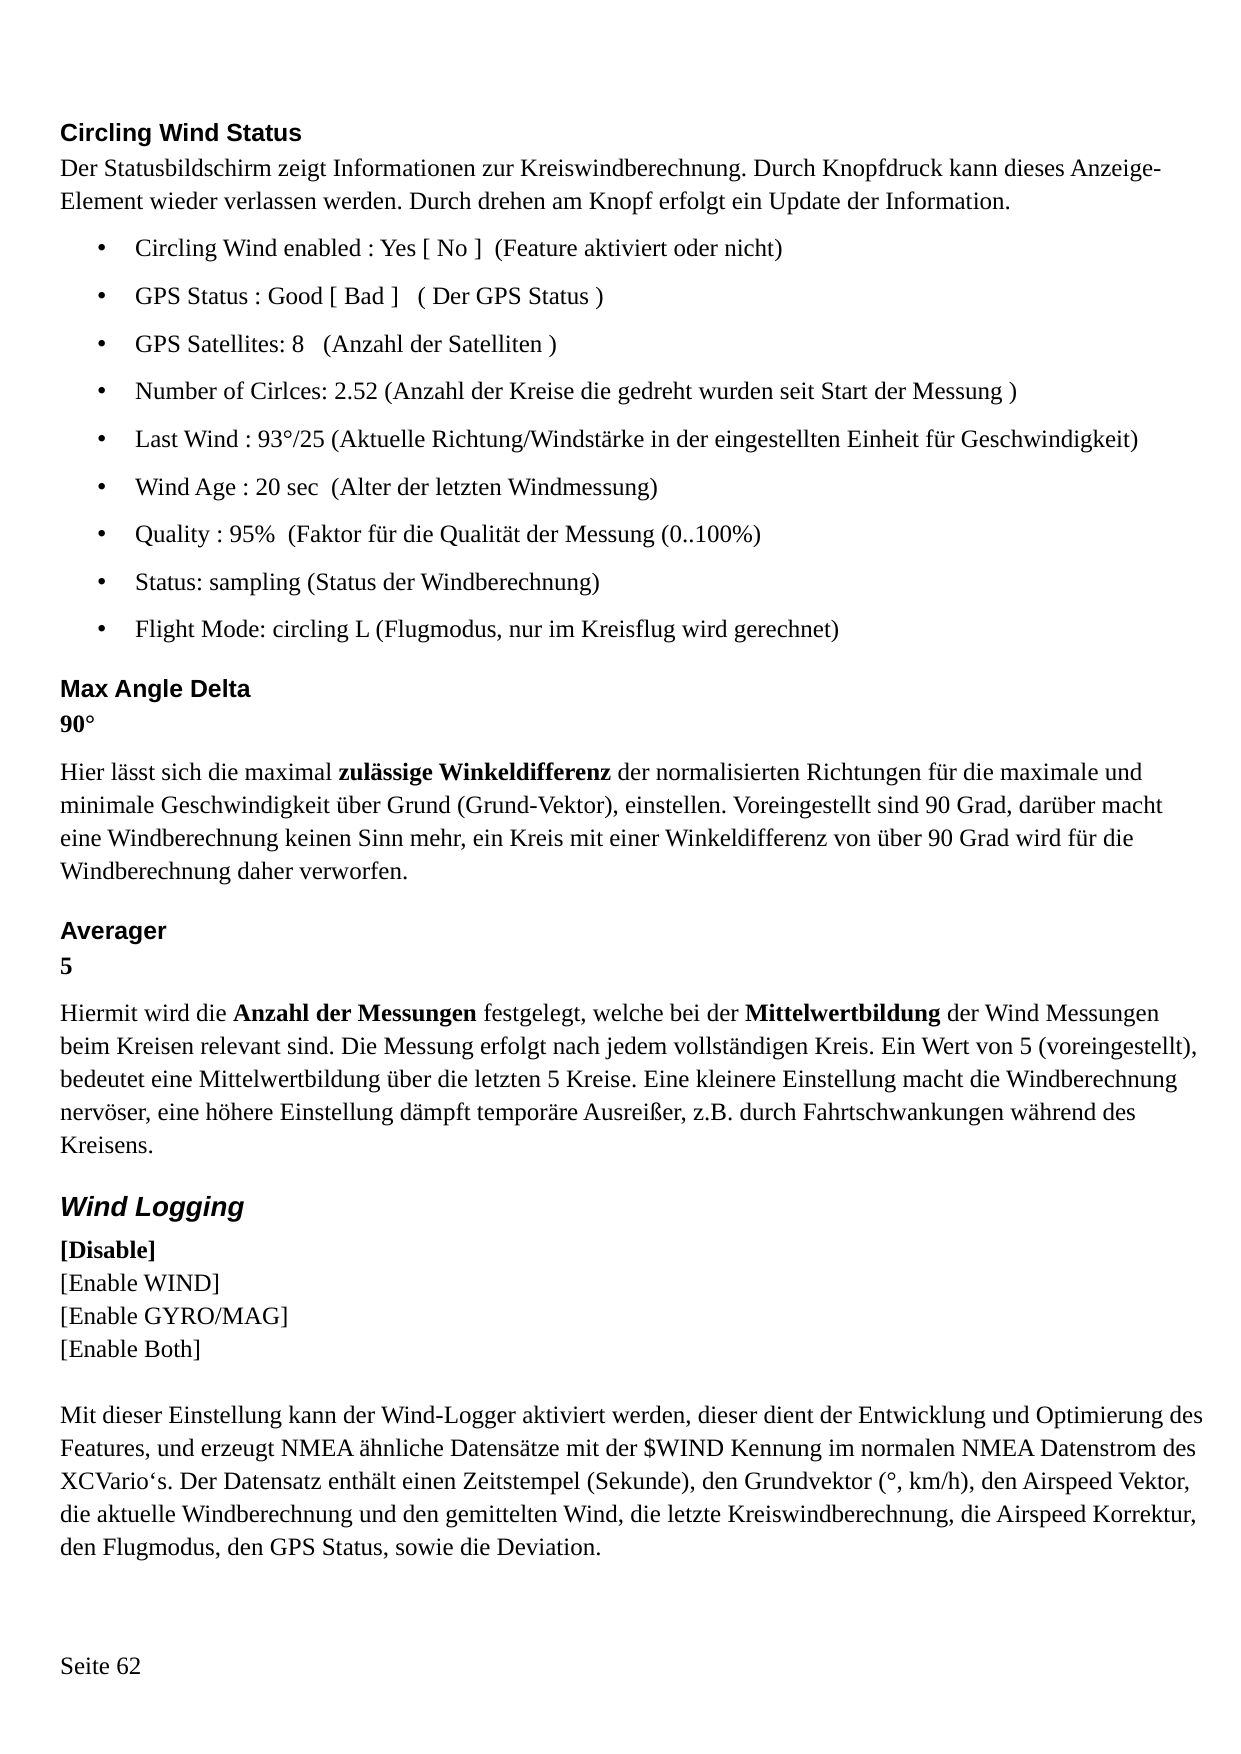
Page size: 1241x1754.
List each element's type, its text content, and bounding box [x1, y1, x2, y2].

list Quality : 95% (Faktor für die Qualität der Messung (0..100%) [97, 519, 1207, 548]
text 5 [60, 951, 1207, 979]
list Status: sampling (Status der Windberechnung) [97, 567, 1207, 596]
text Der Statusbildschirm zeigt Informationen zur Kreiswindberechnung. Durch Knopfdruck kann dieses Anzeige-Element wieder verlassen werden. Durch drehen am Knopf erfolgt ein Update der Information. [60, 153, 1207, 215]
text [Disable] [60, 1235, 1207, 1264]
text Hiermit wird die Anzahl der Messungen festgelegt, welche bei der Mittelwertbildung der Wind Messungen beim Kreisen relevant sind. Die Messung erfolgt nach jedem vollständigen Kreis. Ein Wert von 5 (voreingestellt), bedeutet eine Mittelwertbildung über die letzten 5 Kreise. Eine kleinere Einstellung macht die Windberechnung nervöser, eine höhere Einstellung dämpft temporäre Ausreißer, z.B. durch Fahrtschwankungen während des Kreisens. [60, 998, 1207, 1159]
subtitle Averager [60, 916, 1207, 944]
subtitle Wind Logging [60, 1191, 1207, 1222]
list Circling Wind enabled : Yes [ No ] (Feature aktiviert oder nicht) [97, 233, 1207, 262]
subtitle Max Angle Delta [60, 674, 1207, 703]
text [Enable WIND] [60, 1268, 1207, 1297]
text [Enable GYRO/MAG] [60, 1301, 1207, 1330]
text 90° [60, 709, 1207, 738]
list GPS Status : Good [ Bad ] ( Der GPS Status ) [97, 281, 1207, 310]
text [Enable Both] [60, 1334, 1207, 1363]
text Hier lässt sich die maximal zulässige Winkeldifferenz der normalisierten Richtungen für die maximale und minimale Geschwindigkeit über Grund (Grund-Vektor), einstellen. Voreingestellt sind 90 Grad, darüber macht eine Windberechnung keinen Sinn mehr, ein Kreis mit einer Winkeldifferenz von über 90 Grad wird für die Windberechnung daher verworfen. [60, 757, 1207, 885]
list Last Wind : 93°/25 (Aktuelle Richtung/Windstärke in der eingestellten Einheit für Geschwindigkeit) [97, 424, 1207, 453]
subtitle Circling Wind Status [60, 118, 1207, 147]
list Flight Mode: circling L (Flugmodus, nur im Kreisflug wird gerechnet) [97, 614, 1207, 643]
text Mit dieser Einstellung kann der Wind-Logger aktiviert werden, dieser dient der Entwicklung und Optimierung des Features, und erzeugt NMEA ähnliche Datensätze mit der $WIND Kennung im normalen NMEA Datenstrom des XCVario‘s. Der Datensatz enthält einen Zeitstempel (Sekunde), den Grundvektor (°, km/h), den Airspeed Vektor, die aktuelle Windberechnung und den gemittelten Wind, die letzte Kreiswindberechnung, die Airspeed Korrektur, den Flugmodus, den GPS Status, sowie die Deviation. [60, 1400, 1207, 1561]
list GPS Satellites: 8 (Anzahl der Satelliten ) [97, 329, 1207, 357]
list Wind Age : 20 sec (Alter der letzten Windmessung) [97, 472, 1207, 500]
list Number of Cirlces: 2.52 (Anzahl der Kreise die gedreht wurden seit Start der Messung ) [97, 376, 1207, 405]
